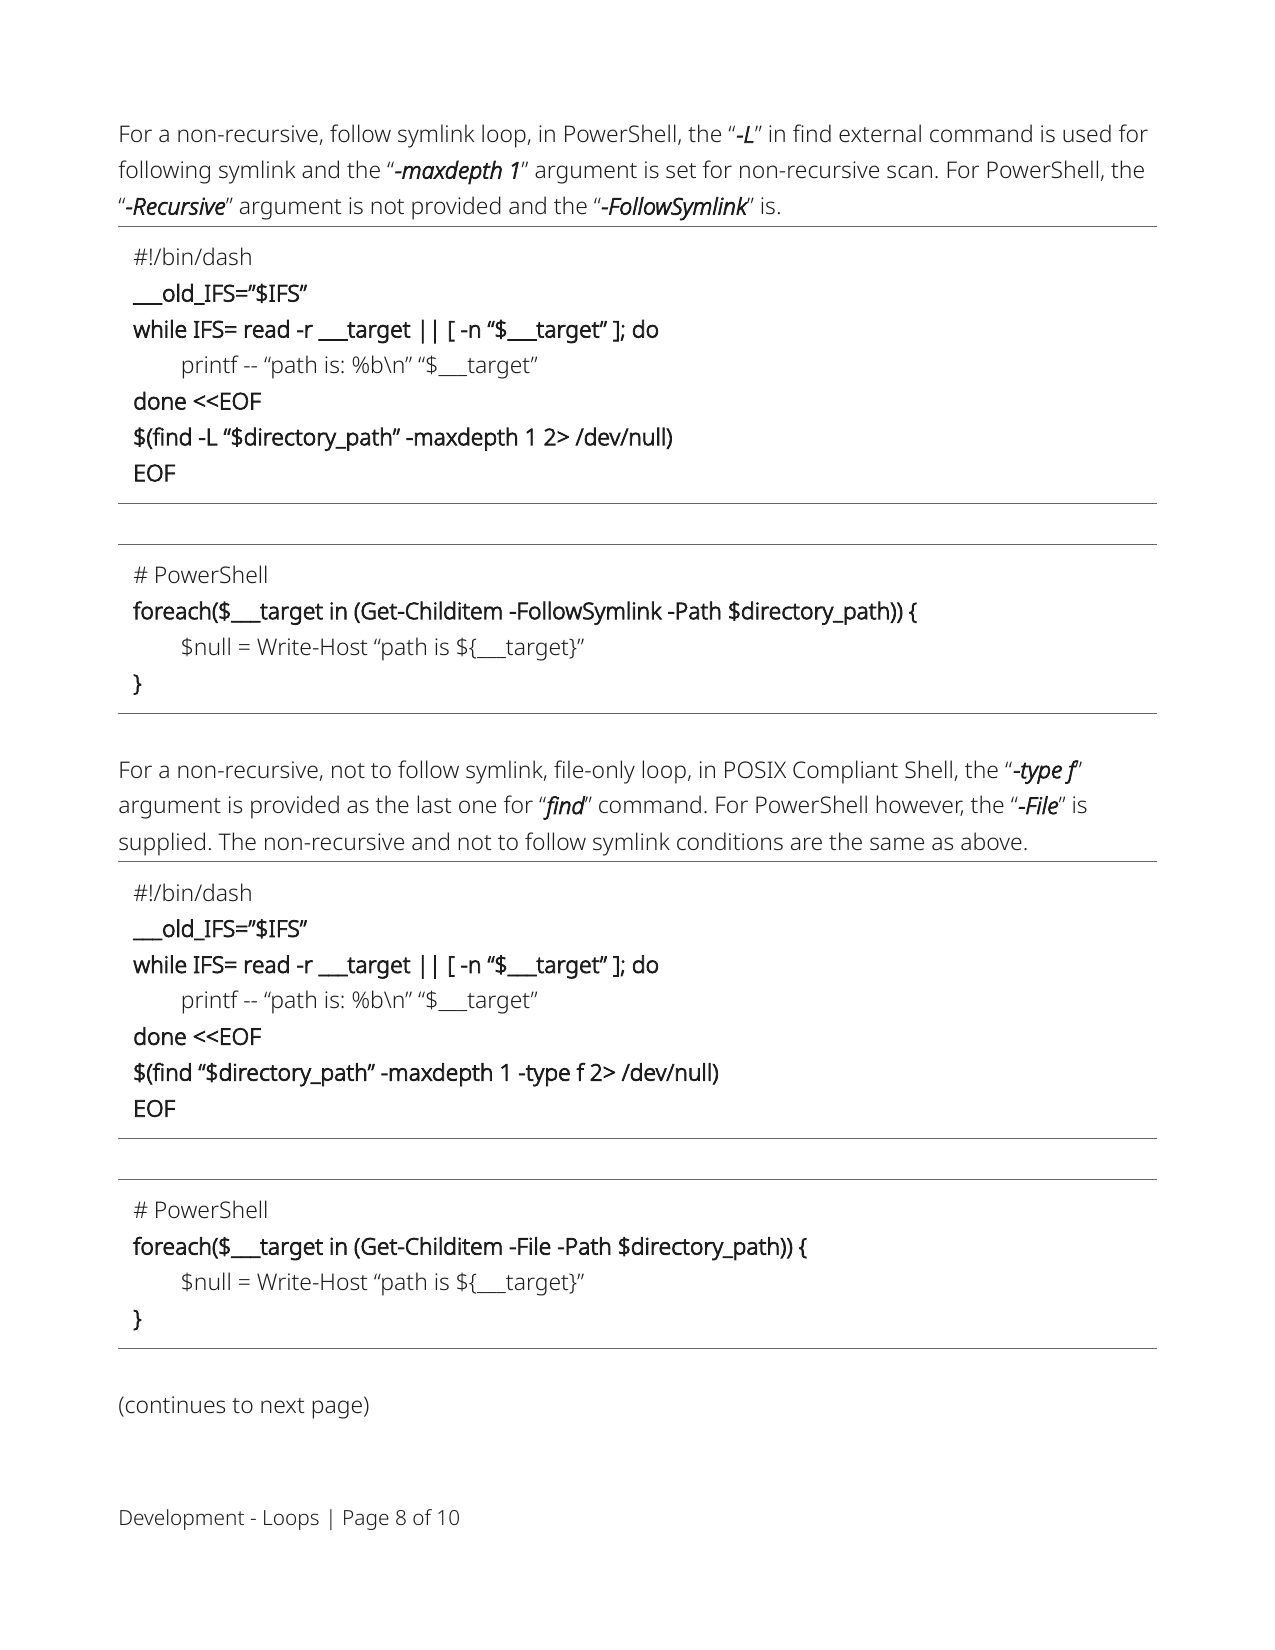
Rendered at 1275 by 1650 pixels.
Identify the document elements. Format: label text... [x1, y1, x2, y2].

text ___old_IFS=”$IFS” [118, 262, 1157, 298]
text while IFS= read -r ___target || [ -n “$___target” ]; do [118, 298, 1157, 334]
text $(find -L “$directory_path” -maxdepth 1 2> /dev/null) [118, 406, 1157, 442]
text printf -- “path is: %b\n” “$___target” [118, 334, 1157, 370]
text #!/bin/dash [118, 862, 1157, 897]
text done <<EOF [118, 370, 1157, 406]
text For a non-recursive, not to follow symlink, file-only loop, in POSIX Compliant Shell, the “-type f” argument is provided as the last one for “find” command. For PowerShell however, the “-File” is supplied. The non-recursive and not to follow symlink conditions are the same as above. [118, 753, 1157, 857]
text done <<EOF [118, 1005, 1157, 1041]
text $(find “$directory_path” -maxdepth 1 -type f 2> /dev/null) [118, 1041, 1157, 1077]
text #!/bin/dash [118, 227, 1157, 262]
text ___old_IFS=”$IFS” [118, 897, 1157, 933]
text foreach($___target in (Get-Childitem -FollowSymlink -Path $directory_path)) { [118, 579, 1157, 616]
text EOF [118, 442, 1157, 503]
text $null = Write-Host “path is ${___target}” [118, 1251, 1157, 1287]
text } [118, 1287, 1157, 1348]
text # PowerShell [118, 1180, 1157, 1215]
text For a non-recursive, follow symlink loop, in PowerShell, the “-L” in find external command is used for following symlink and the “-maxdepth 1” argument is set for non-recursive scan. For PowerShell, the “-Recursive” argument is not provided and the “-FollowSymlink” is. [118, 118, 1157, 221]
text while IFS= read -r ___target || [ -n “$___target” ]; do [118, 933, 1157, 969]
text } [118, 651, 1157, 713]
text # PowerShell [118, 545, 1157, 579]
text $null = Write-Host “path is ${___target}” [118, 616, 1157, 651]
text EOF [118, 1077, 1157, 1138]
text printf -- “path is: %b\n” “$___target” [118, 969, 1157, 1005]
text (continues to next page) [118, 1389, 1157, 1420]
text foreach($___target in (Get-Childitem -File -Path $directory_path)) { [118, 1215, 1157, 1251]
